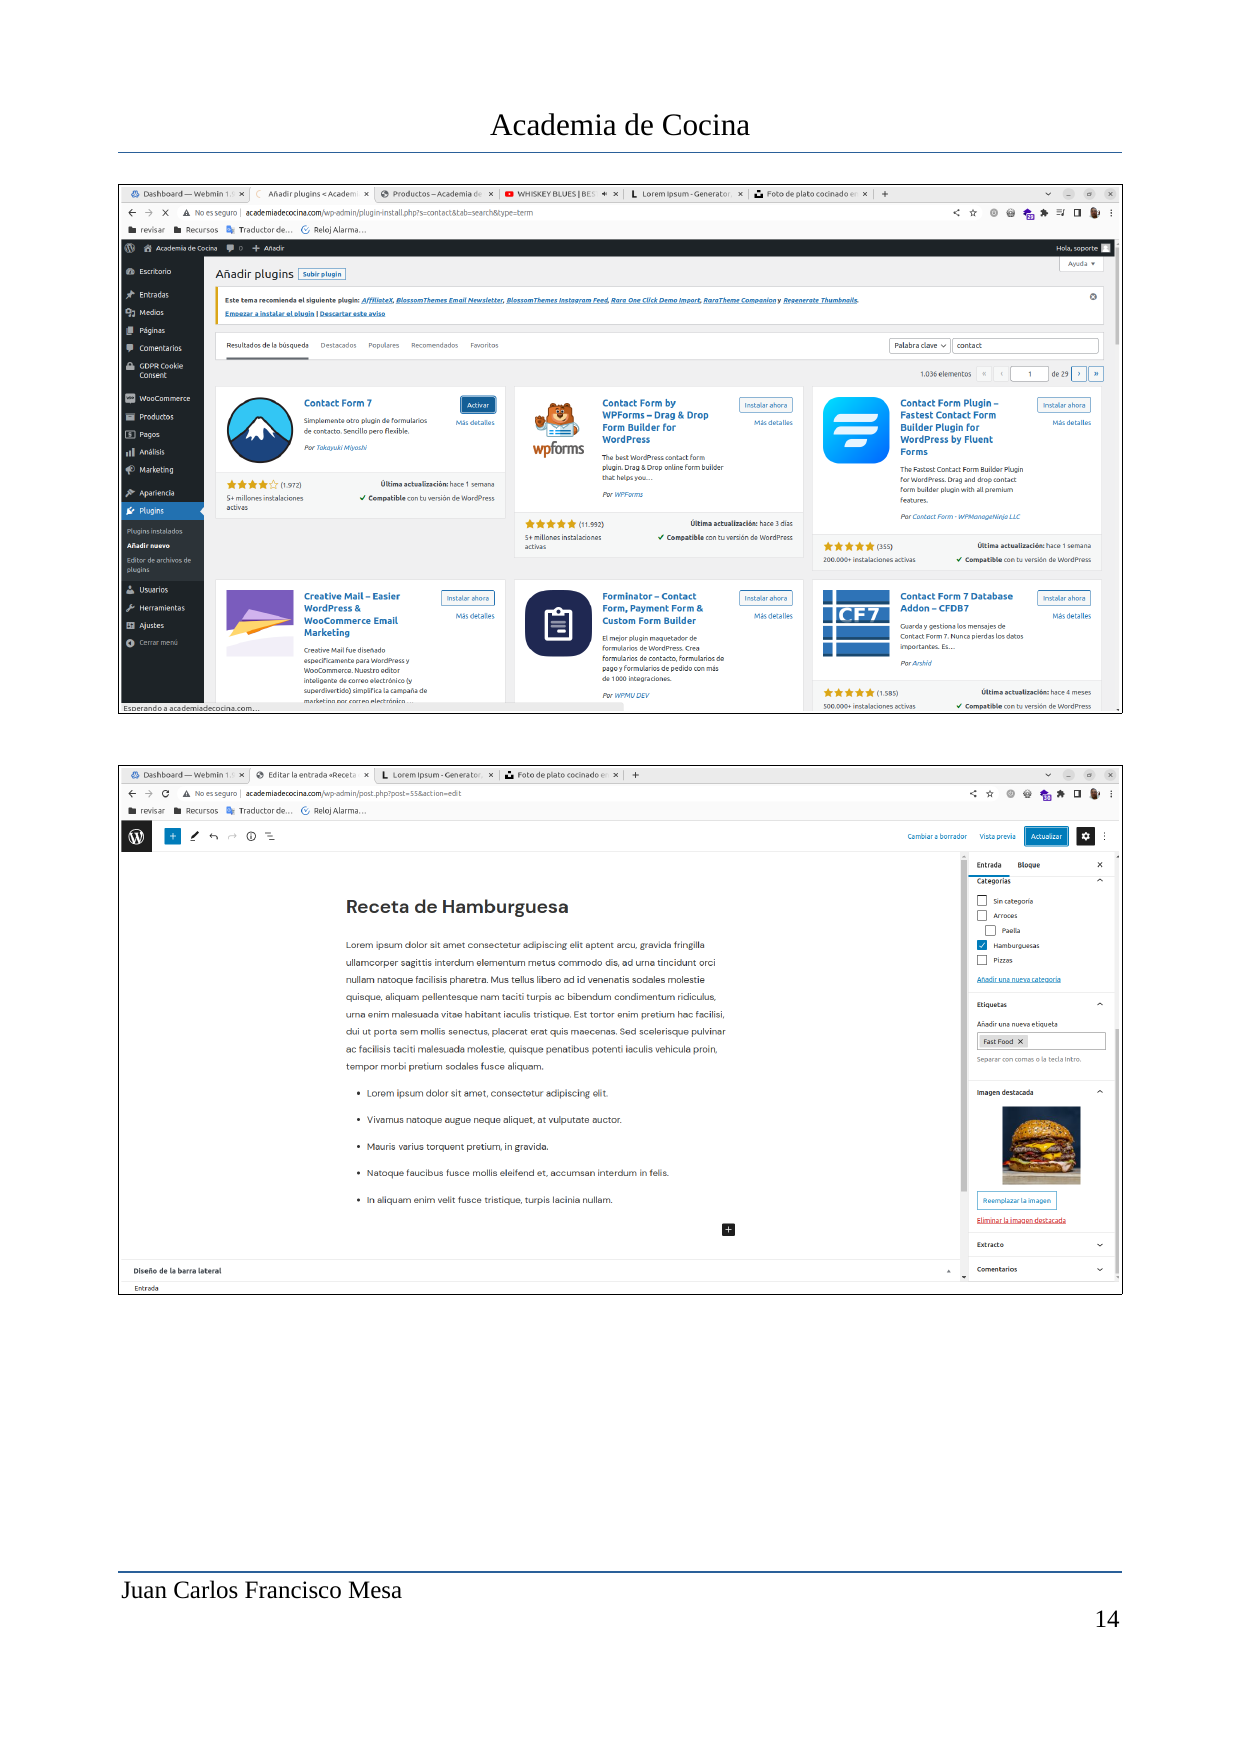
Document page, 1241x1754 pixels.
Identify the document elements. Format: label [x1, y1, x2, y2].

picture [121, 768, 1119, 1291]
picture [121, 187, 1120, 711]
